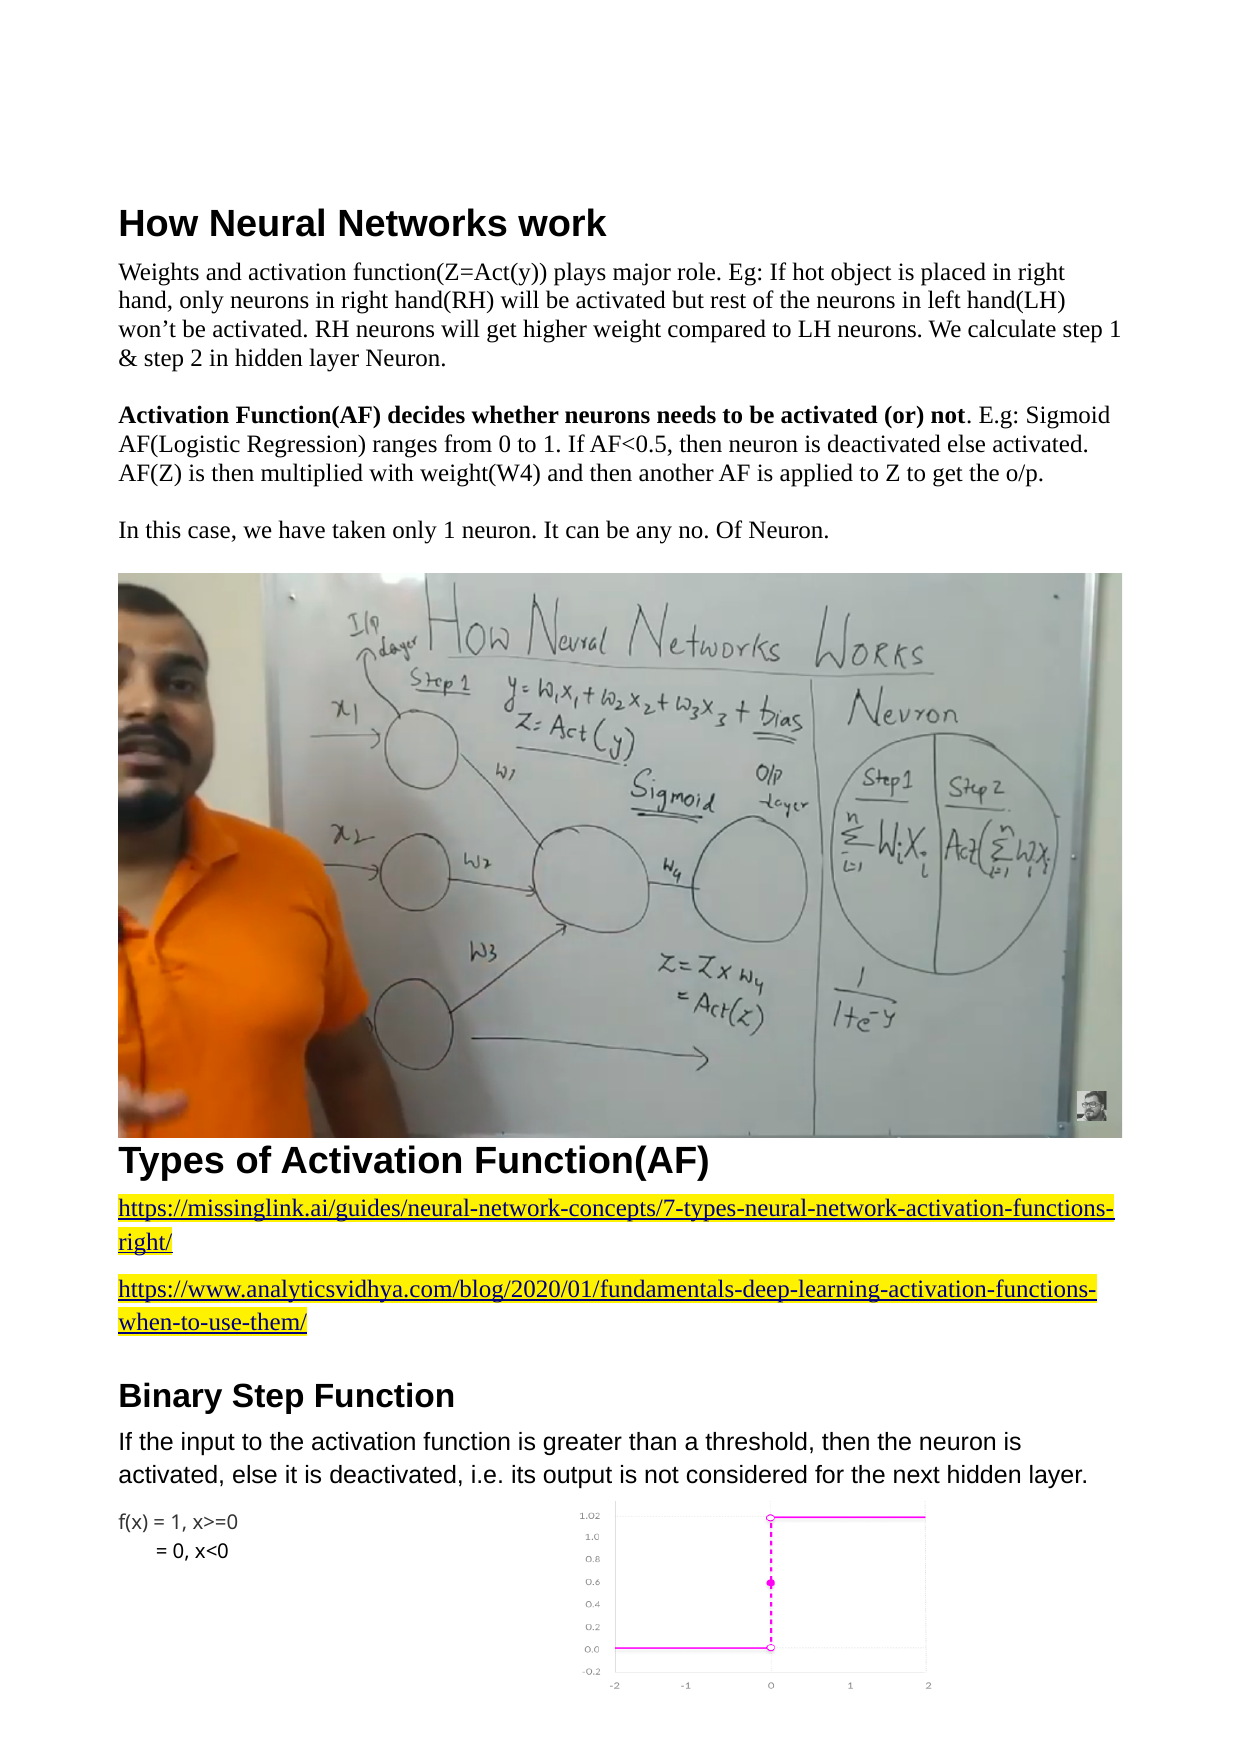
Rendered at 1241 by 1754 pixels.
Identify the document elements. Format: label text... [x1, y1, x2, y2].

text https://missinglink.ai/guides/neural-network-concepts/7-types-neural-network-activation-functions-right/ [118, 1193, 1122, 1255]
text https://www.analyticsvidhya.com/blog/2020/01/fundamentals-deep-learning-activation-functions-when-to-use-them/ [118, 1274, 1122, 1336]
text If the input to the activation function is greater than a threshold, then the neuron is activated, else it is deactivated, i.e. its output is not considered for the next hidden layer. [118, 1427, 1122, 1488]
text [949, 1535, 1122, 1564]
text Activation Function(AF) decides whether neurons needs to be activated (or) not. E.g: Sigmoid AF(Logistic Regression) ranges from 0 to 1. If AF<0.5, then neuron is deactivated else activated. AF(Z) is then multiplied with weight(W4) and then another AF is applied to Z to get the o/p. [118, 401, 1122, 487]
picture [118, 573, 1123, 1138]
subtitle How Neural Networks work [118, 201, 1122, 244]
text [949, 1507, 1122, 1535]
text In this case, we have taken only 1 neuron. It can be any no. Of Neuron. [118, 516, 1122, 544]
text = 0, x<0 [118, 1535, 563, 1564]
picture [563, 1501, 949, 1694]
subtitle Binary Step Function [118, 1376, 1122, 1414]
subtitle Types of Activation Function(AF) [118, 1138, 1122, 1181]
text Weights and activation function(Z=Act(y)) plays major role. Eg: If hot object is placed in right hand, only neurons in right hand(RH) will be activated but rest of the neurons in left hand(LH) won’t be activated. RH neurons will get higher weight compared to LH neurons. We calculate step 1 & step 2 in hidden layer Neuron. [118, 257, 1122, 372]
text f(x) = 1, x>=0 [118, 1507, 563, 1535]
